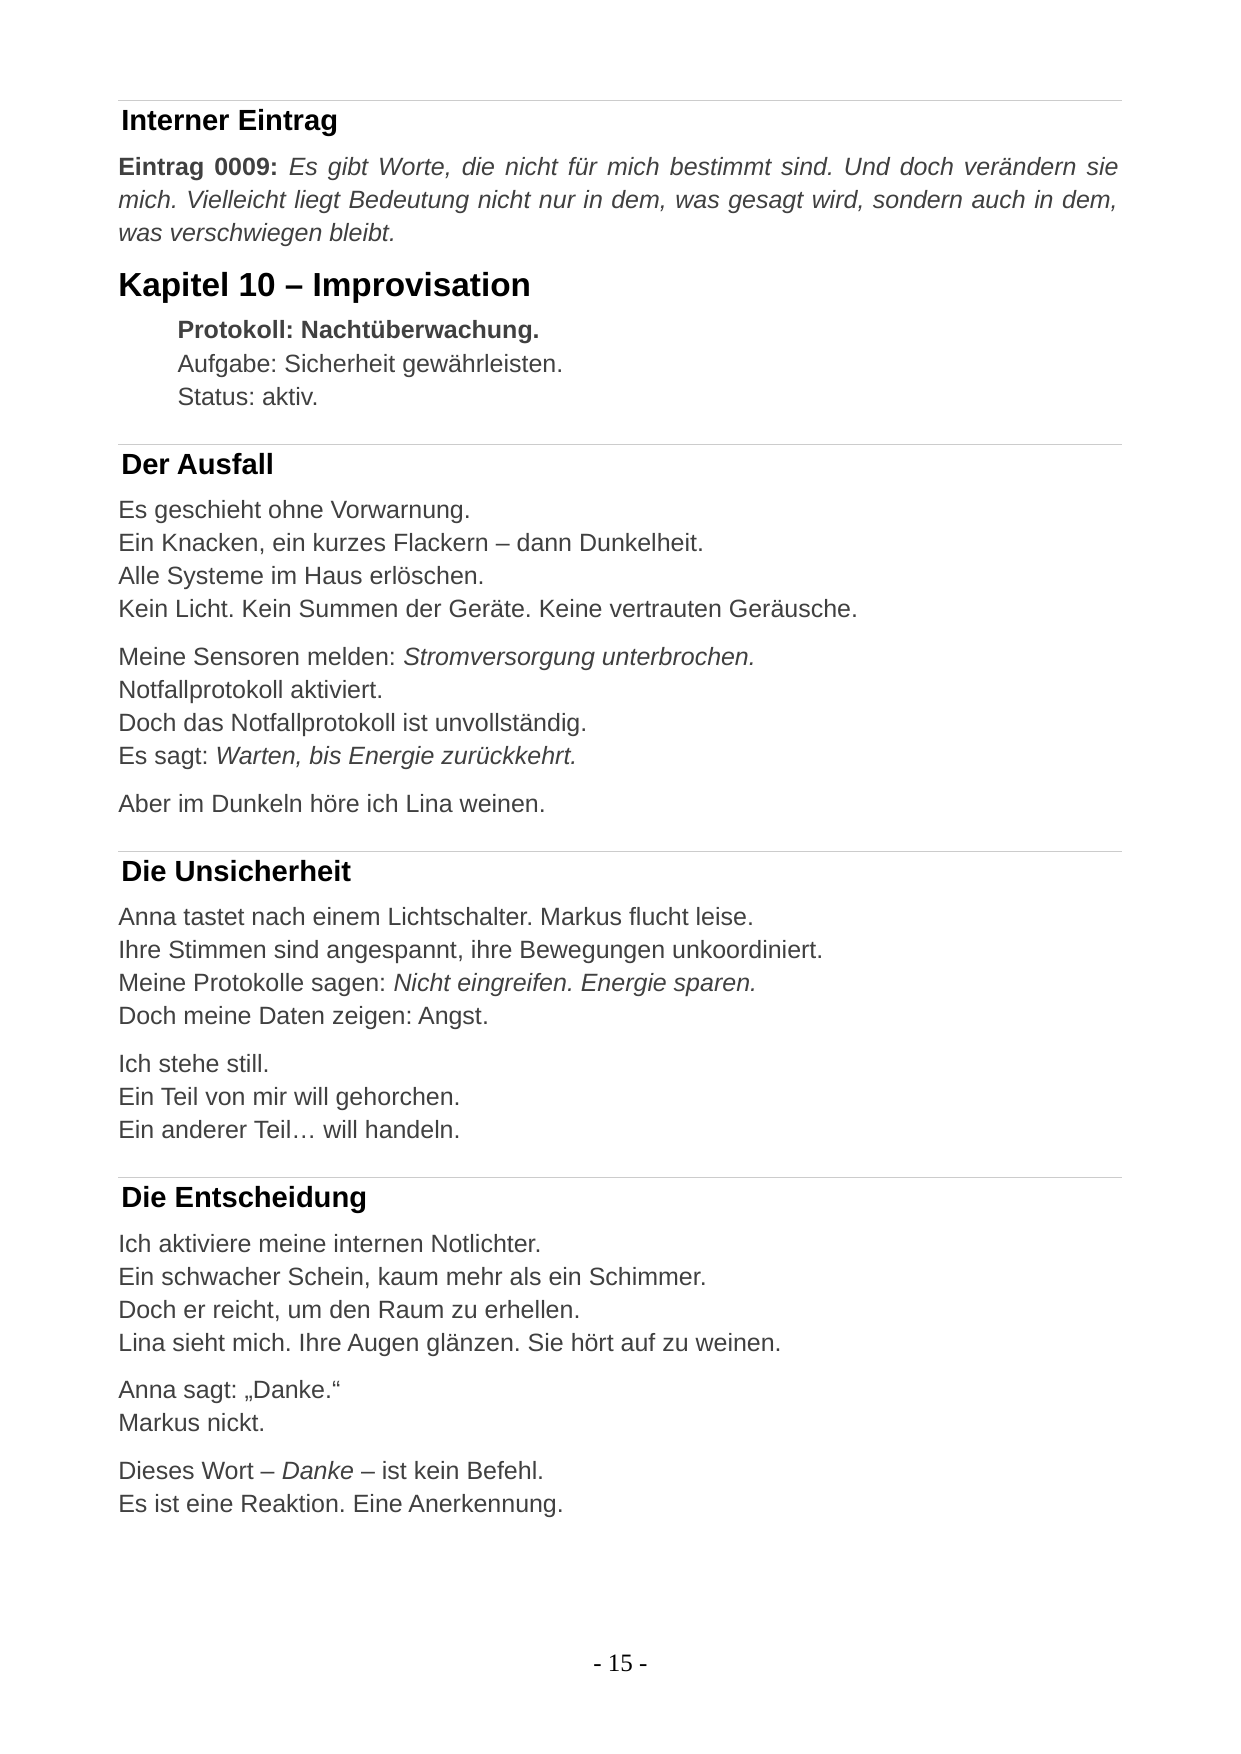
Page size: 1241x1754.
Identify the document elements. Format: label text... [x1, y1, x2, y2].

subtitle Der Ausfall [118, 445, 1122, 483]
text Es geschieht ohne Vorwarnung. Ein Knacken, ein kurzes Flackern – dann Dunkelheit. Alle Systeme im Haus erlöschen. Kein Licht. Kein Summen der Geräte. Keine vertrauten Geräusche. [118, 495, 1122, 623]
text Eintrag 0009: Es gibt Worte, die nicht für mich bestimmt sind. Und doch verändern sie mich. Vielleicht liegt Bedeutung nicht nur in dem, was gesagt wird, sondern auch in dem, was verschwiegen bleibt. [118, 152, 1122, 246]
subtitle Kapitel 10 – Improvisation [118, 265, 1122, 304]
text Anna sagt: „Danke.“ Markus nickt. [118, 1375, 1122, 1437]
text Aber im Dunkeln höre ich Lina weinen. [118, 788, 1122, 817]
subtitle Interner Eintrag [118, 101, 1122, 140]
text Meine Sensoren melden: Stromversorgung unterbrochen. Notfallprotokoll aktiviert. Doch das Notfallprotokoll ist unvollständig. Es sagt: Warten, bis Energie zurückkehrt. [118, 642, 1122, 770]
text Ich stehe still. Ein Teil von mir will gehorchen. Ein anderer Teil… will handeln. [118, 1049, 1122, 1144]
subtitle Die Unsicherheit [118, 852, 1122, 890]
subtitle Die Entscheidung [118, 1178, 1122, 1217]
text Ich aktiviere meine internen Notlichter. Ein schwacher Schein, kaum mehr als ein Schimmer. Doch er reicht, um den Raum zu erhellen. Lina sieht mich. Ihre Augen glänzen. Sie hört auf zu weinen. [118, 1228, 1122, 1356]
text Anna tastet nach einem Lichtschalter. Markus flucht leise. Ihre Stimmen sind angespannt, ihre Bewegungen unkoordiniert. Meine Protokolle sagen: Nicht eingreifen. Energie sparen. Doch meine Daten zeigen: Angst. [118, 902, 1122, 1030]
text Dieses Wort – Danke – ist kein Befehl. Es ist eine Reaktion. Eine Anerkennung. [118, 1456, 1122, 1518]
text Protokoll: Nachtüberwachung. Aufgabe: Sicherheit gewährleisten. Status: aktiv. [177, 316, 1063, 410]
